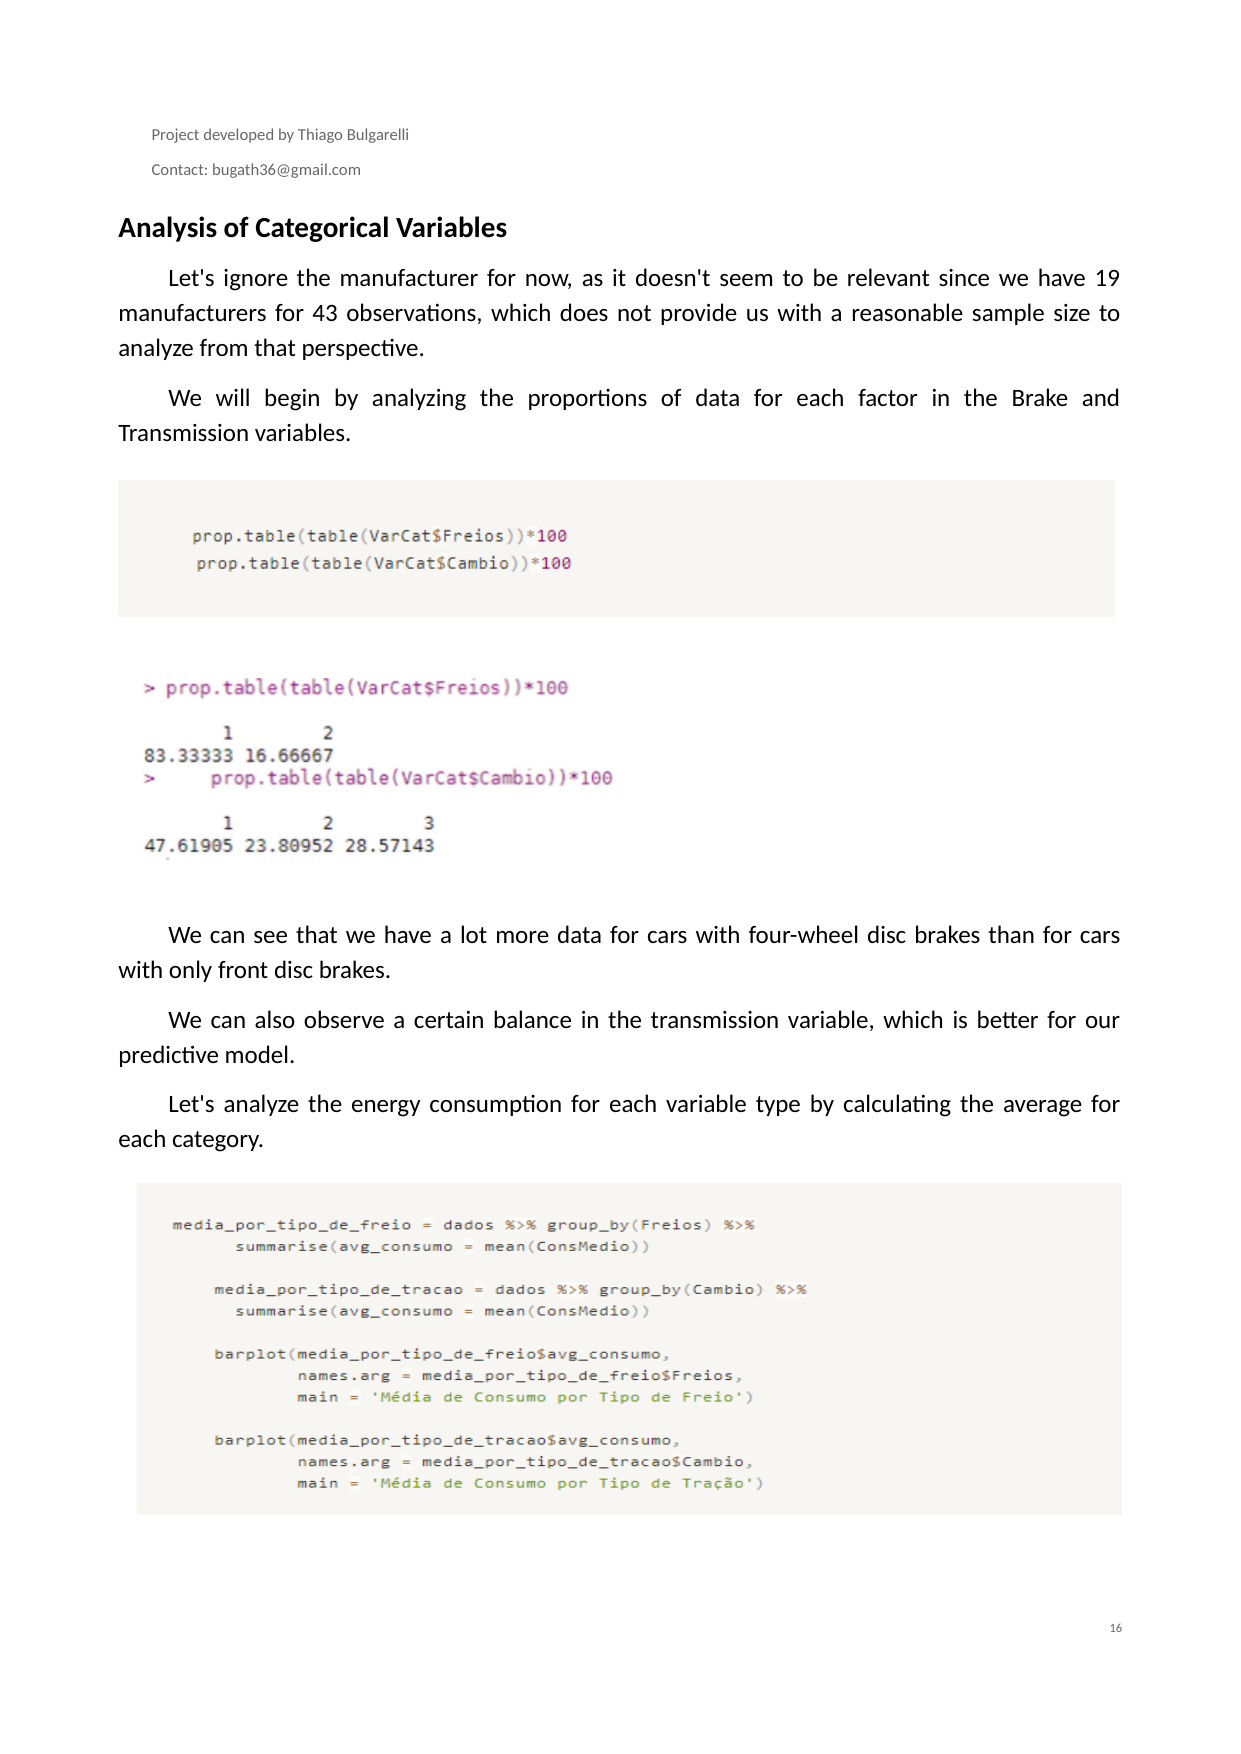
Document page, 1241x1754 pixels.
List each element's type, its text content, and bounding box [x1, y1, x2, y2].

text Let's analyze the energy consumption for each variable type by calculating the average for each category. [118, 1089, 1122, 1154]
text We can also observe a certain balance in the transmission variable, which is better for our predictive model. [118, 1004, 1122, 1069]
text Let's ignore the manufacturer for now, as it doesn't seem to be relevant since we have 19 manufacturers for 43 observations, which does not provide us with a reasonable sample size to analyze from that perspective. [118, 262, 1122, 363]
picture [118, 480, 1115, 617]
text We can see that we have a lot more data for cars with four-wheel disc brakes than for cars with only front disc brakes. [118, 919, 1122, 985]
subtitle Analysis of Categorical Variables [118, 209, 1122, 245]
picture [123, 670, 1118, 866]
text We will begin by analyzing the proportions of data for each factor in the Brake and Transmission variables. [118, 382, 1122, 448]
picture [136, 1183, 1122, 1515]
